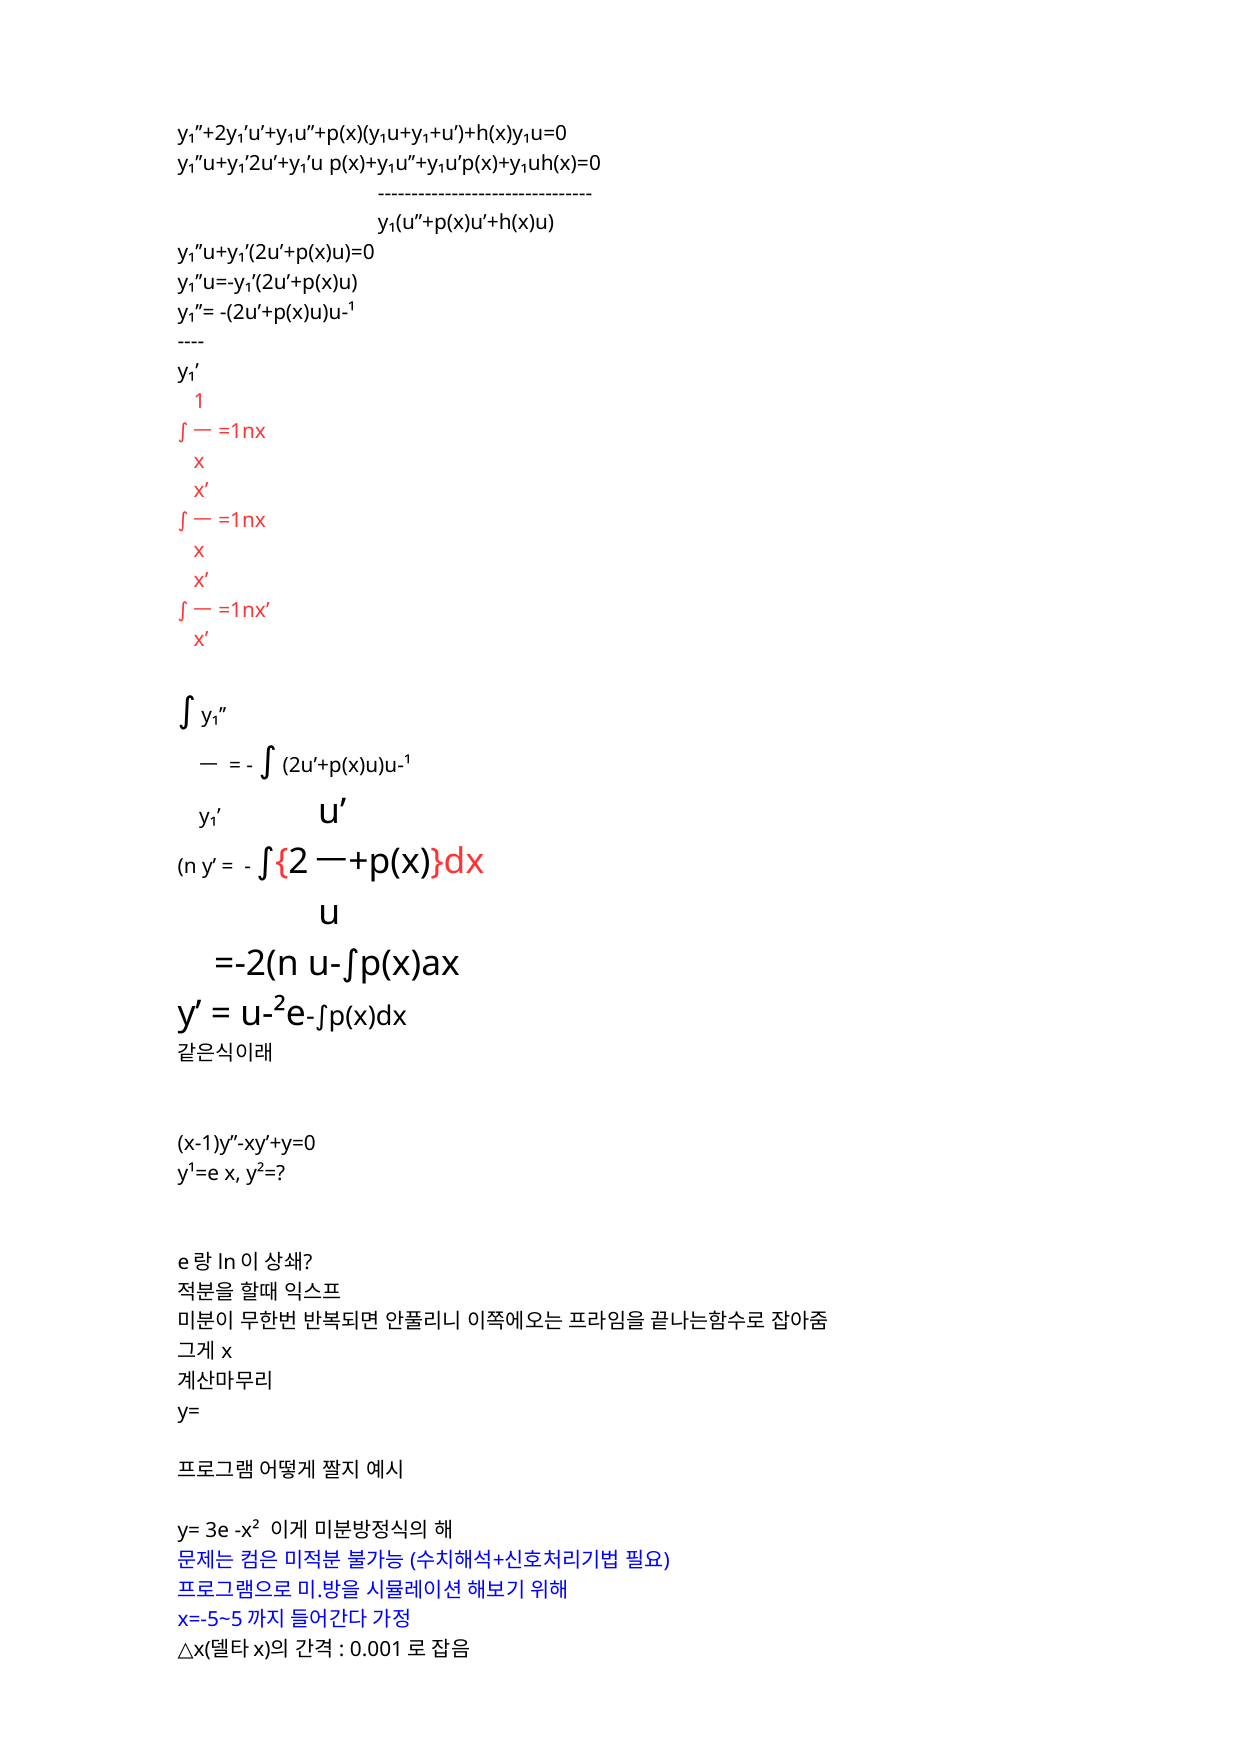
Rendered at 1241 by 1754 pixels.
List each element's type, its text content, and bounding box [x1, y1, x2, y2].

text ∫ ㅡ =1nx [177, 416, 1063, 444]
text 프로그램으로 미.방을 시뮬레이션 해보기 위해 [177, 1575, 1063, 1603]
text y₁’’u+y₁’2u’+y₁’u p(x)+y₁u’’+y₁u’p(x)+y₁uh(x)=0 [177, 148, 1063, 176]
text △x(델타x)의 간격 : 0.001로 잡음 [177, 1634, 1063, 1663]
text ---- [177, 327, 1063, 355]
text y₁’’+2y₁’u’+y₁u’’+p(x)(y₁u+y₁+u’)+h(x)y₁u=0 [177, 118, 1063, 147]
text 적분을 할때 익스프 [177, 1277, 1063, 1305]
text x [177, 446, 1063, 474]
text y₁’ u’ [177, 785, 1063, 834]
text ∫ ㅡ =1nx’ [177, 595, 1063, 623]
text y’ = u-²e-∫p(x)dx [177, 988, 1063, 1036]
text ∫ y₁’’ [177, 684, 1063, 732]
text 미분이 무한번 반복되면 안풀리니 이쪽에오는 프라임을 끝나는함수로 잡아줌 [177, 1307, 1063, 1335]
text y₁’ [177, 356, 1063, 385]
text 문제는 컴은 미적분 불가능 (수치해석+신호처리기법 필요) [177, 1545, 1063, 1573]
text 그게 x [177, 1336, 1063, 1365]
text 계산마무리 [177, 1366, 1063, 1395]
text 같은식이래 [177, 1038, 1063, 1067]
text 1 [177, 386, 1063, 415]
text y₁’’u+y₁’(2u’+p(x)u)=0 [177, 237, 1063, 266]
text (n y’ = - ∫{2ㅡ+p(x)}dx [177, 836, 1063, 884]
text y₁’’= -(2u’+p(x)u)u-¹ [177, 297, 1063, 325]
text x’ [177, 624, 1063, 653]
text 프로그램 어떻게 짤지 예시 [177, 1456, 1063, 1484]
text y₁’’u=-y₁’(2u’+p(x)u) [177, 267, 1063, 296]
text y₁(u’’+p(x)u’+h(x)u) [177, 207, 1063, 236]
text =-2(n u-∫p(x)ax [177, 937, 1063, 986]
text (x-1)y’’-xy’+y=0 [177, 1128, 1063, 1156]
text y= 3e -x² 이게 미분방정식의 해 [177, 1515, 1063, 1544]
text y= [177, 1396, 1063, 1424]
text x’ [177, 565, 1063, 593]
text x’ [177, 476, 1063, 504]
text ㅡ = - ∫ (2u’+p(x)u)u-¹ [177, 735, 1063, 783]
text y¹=e x, y²=? [177, 1158, 1063, 1186]
text x [177, 535, 1063, 564]
text u [177, 887, 1063, 935]
text -------------------------------- [177, 178, 1063, 206]
text ∫ ㅡ =1nx [177, 505, 1063, 534]
text x=-5~5까지 들어간다 가정 [177, 1604, 1063, 1633]
text e랑 ln이 상쇄? [177, 1247, 1063, 1276]
